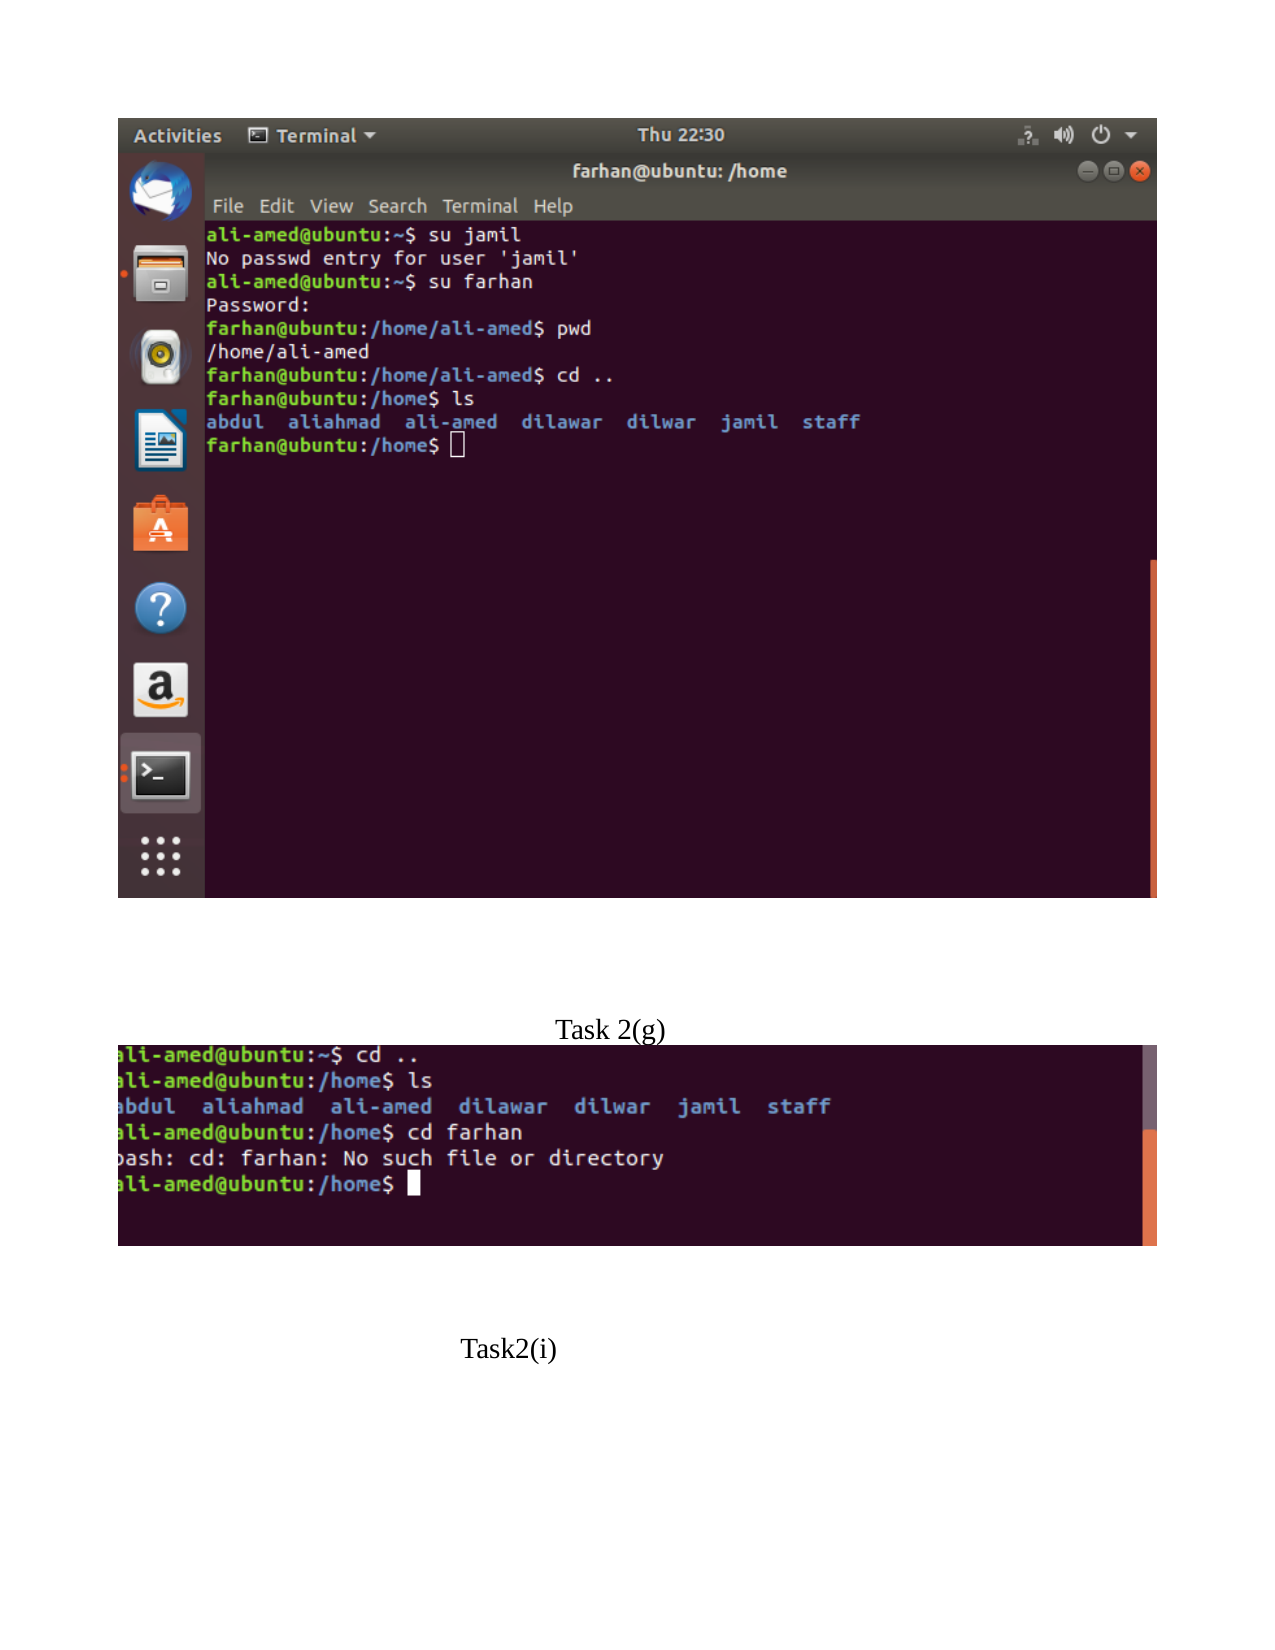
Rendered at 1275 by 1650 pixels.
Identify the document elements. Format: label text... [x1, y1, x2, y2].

text Task2(i) [118, 1332, 1157, 1365]
text Task 2(g) [118, 1012, 1157, 1045]
picture [118, 1045, 1157, 1246]
picture [118, 118, 1157, 898]
